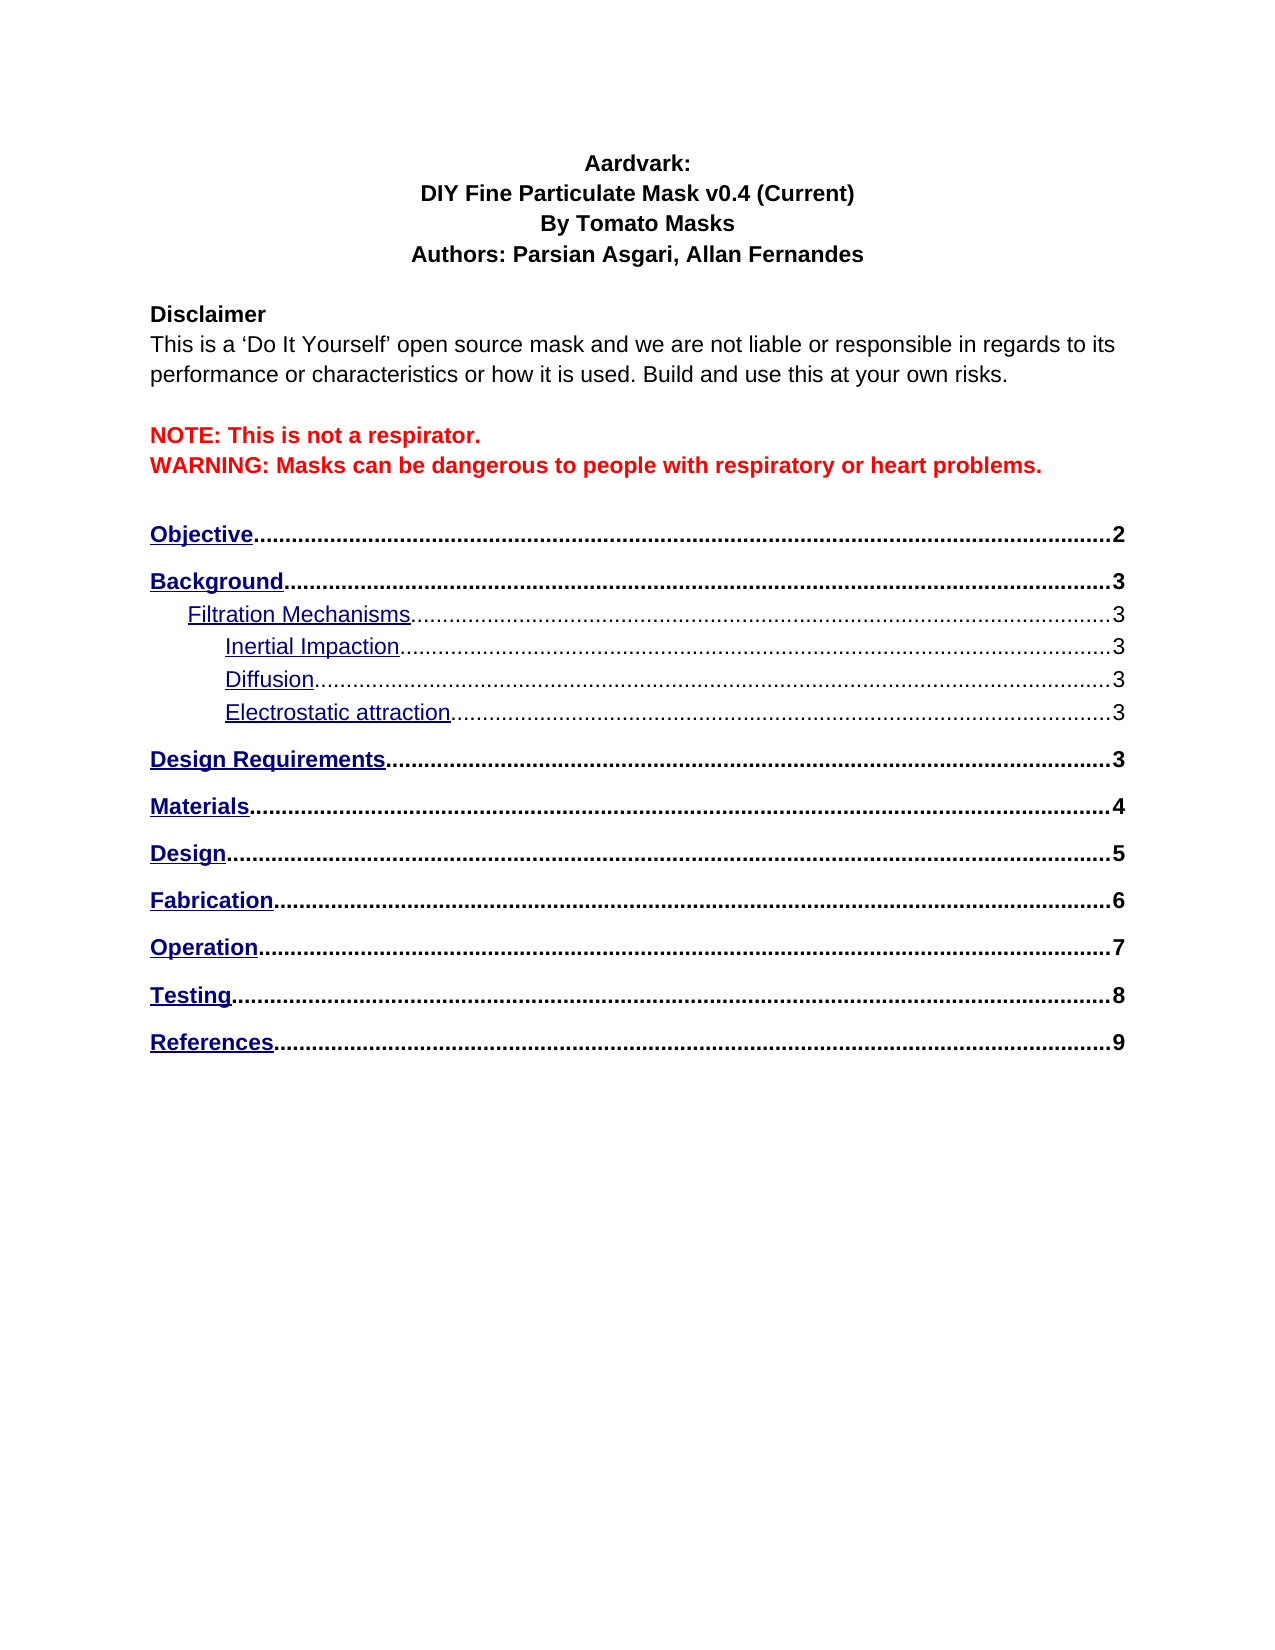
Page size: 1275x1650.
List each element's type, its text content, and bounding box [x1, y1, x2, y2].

text Electrostatic attraction 3 [225, 698, 1125, 725]
text Inertial Impaction 3 [225, 633, 1125, 659]
text Diffusion 3 [225, 666, 1125, 692]
text By Tomato Masks [150, 210, 1125, 237]
text Background 3 [150, 568, 1125, 594]
text Design Requirements 3 [150, 746, 1125, 772]
text Filtration Mechanisms 3 [187, 601, 1125, 627]
text Fabrication 6 [150, 887, 1125, 913]
text Disclaimer [150, 301, 1125, 327]
text NOTE: This is not a respirator. [150, 422, 1125, 448]
text WARNING: Masks can be dangerous to people with respiratory or heart problems. [150, 452, 1125, 478]
text Testing 8 [150, 982, 1125, 1008]
text References 9 [150, 1029, 1125, 1055]
text Aardvark: [150, 150, 1125, 176]
text This is a ‘Do It Yourself’ open source mask and we are not liable or responsible in regards to its performance or characteristics or how it is used. Build and use this at your own risks. [150, 331, 1125, 388]
text DIY Fine Particulate Mask v0.4 (Current) [150, 180, 1125, 207]
text Objective 2 [150, 521, 1125, 547]
text Design 5 [150, 840, 1125, 866]
text Materials 4 [150, 793, 1125, 819]
text Authors: Parsian Asgari, Allan Fernandes [150, 241, 1125, 267]
text Operation 7 [150, 934, 1125, 961]
